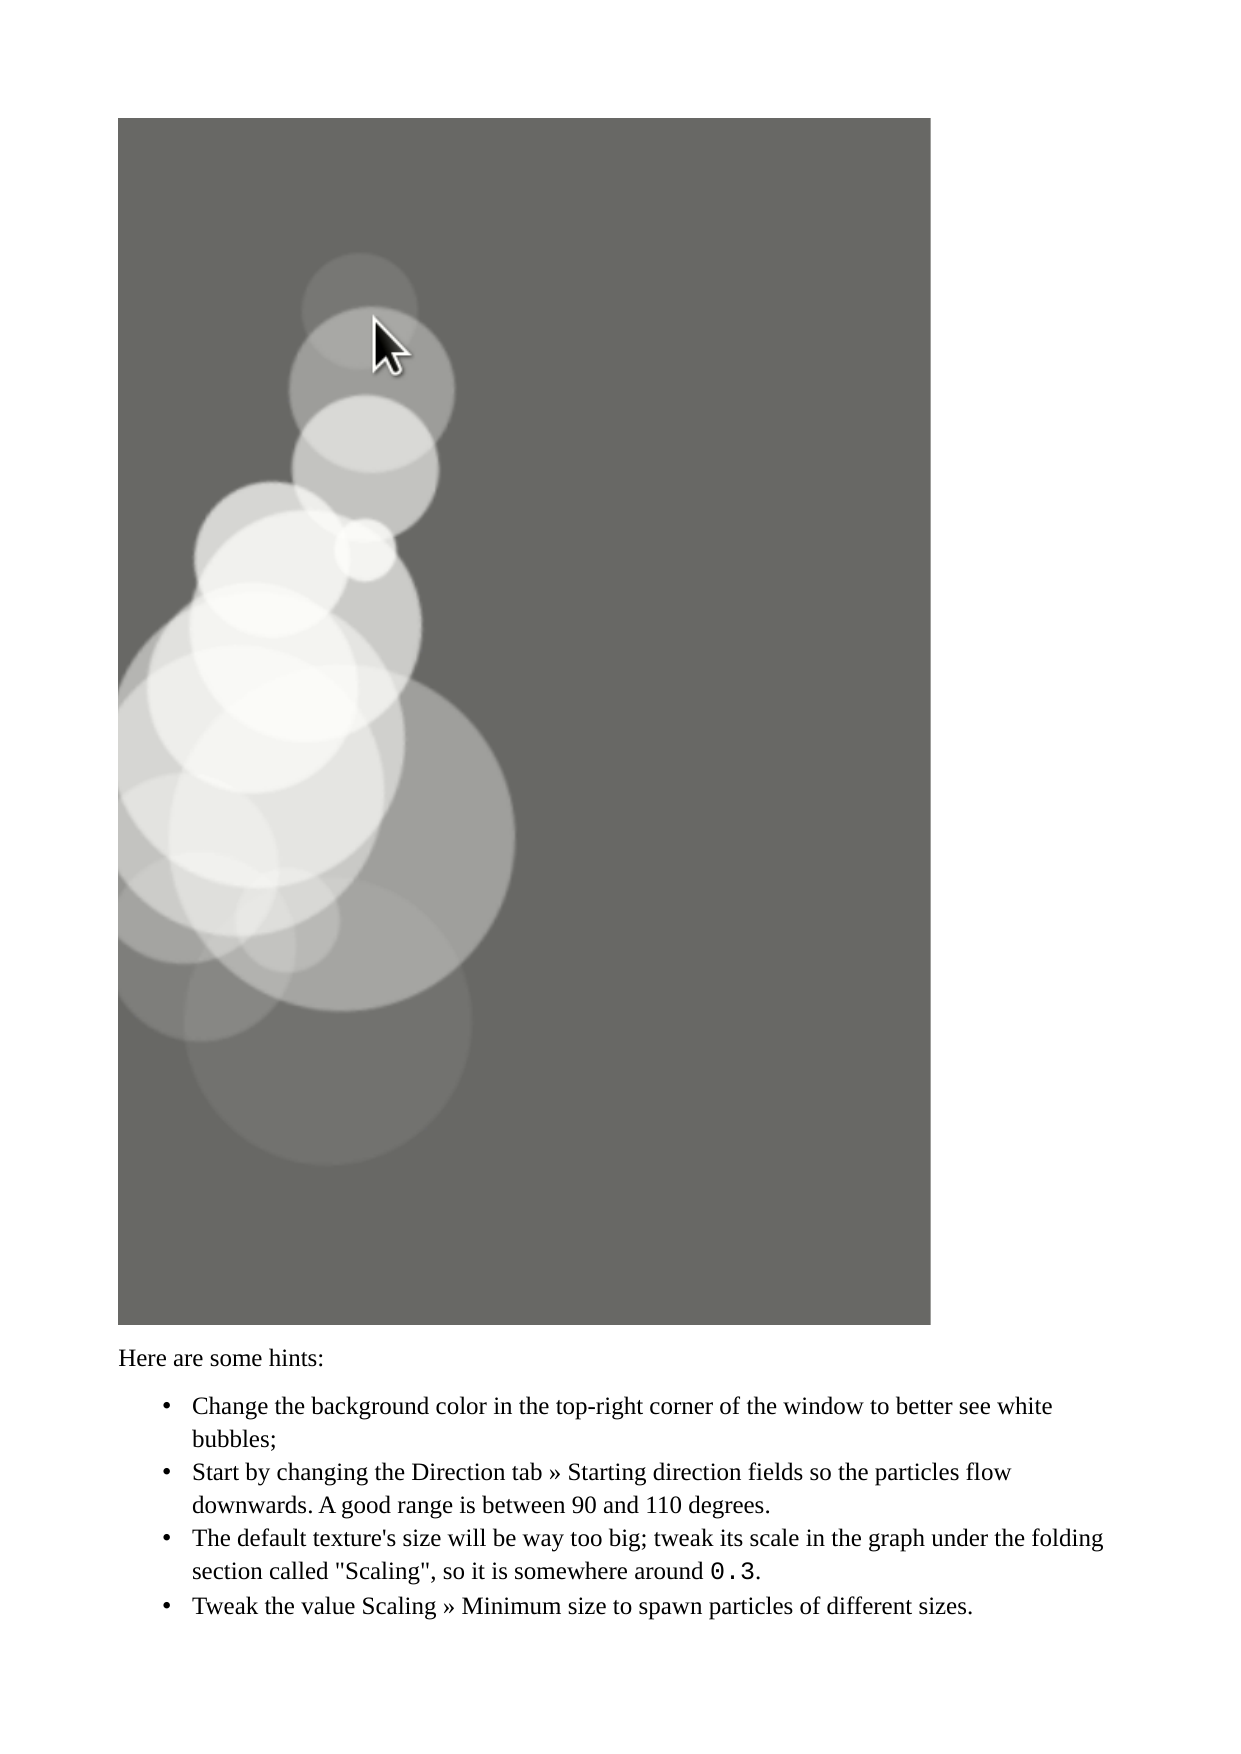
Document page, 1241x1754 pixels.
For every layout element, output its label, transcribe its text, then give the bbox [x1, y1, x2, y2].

text Here are some hints: [118, 1343, 1122, 1372]
list The default texture's size will be way too big; tweak its scale in the graph under the folding section called "Scaling", so it is somewhere around 0.3. [162, 1523, 1122, 1587]
list Change the background color in the top-right corner of the window to better see white bubbles; [162, 1391, 1122, 1453]
list Start by changing the Direction tab » Starting direction fields so the particles flow downwards. A good range is between 90 and 110 degrees. [162, 1457, 1122, 1519]
picture [118, 118, 931, 1325]
list Tweak the value Scaling » Minimum size to spawn particles of different sizes. [162, 1591, 1122, 1620]
